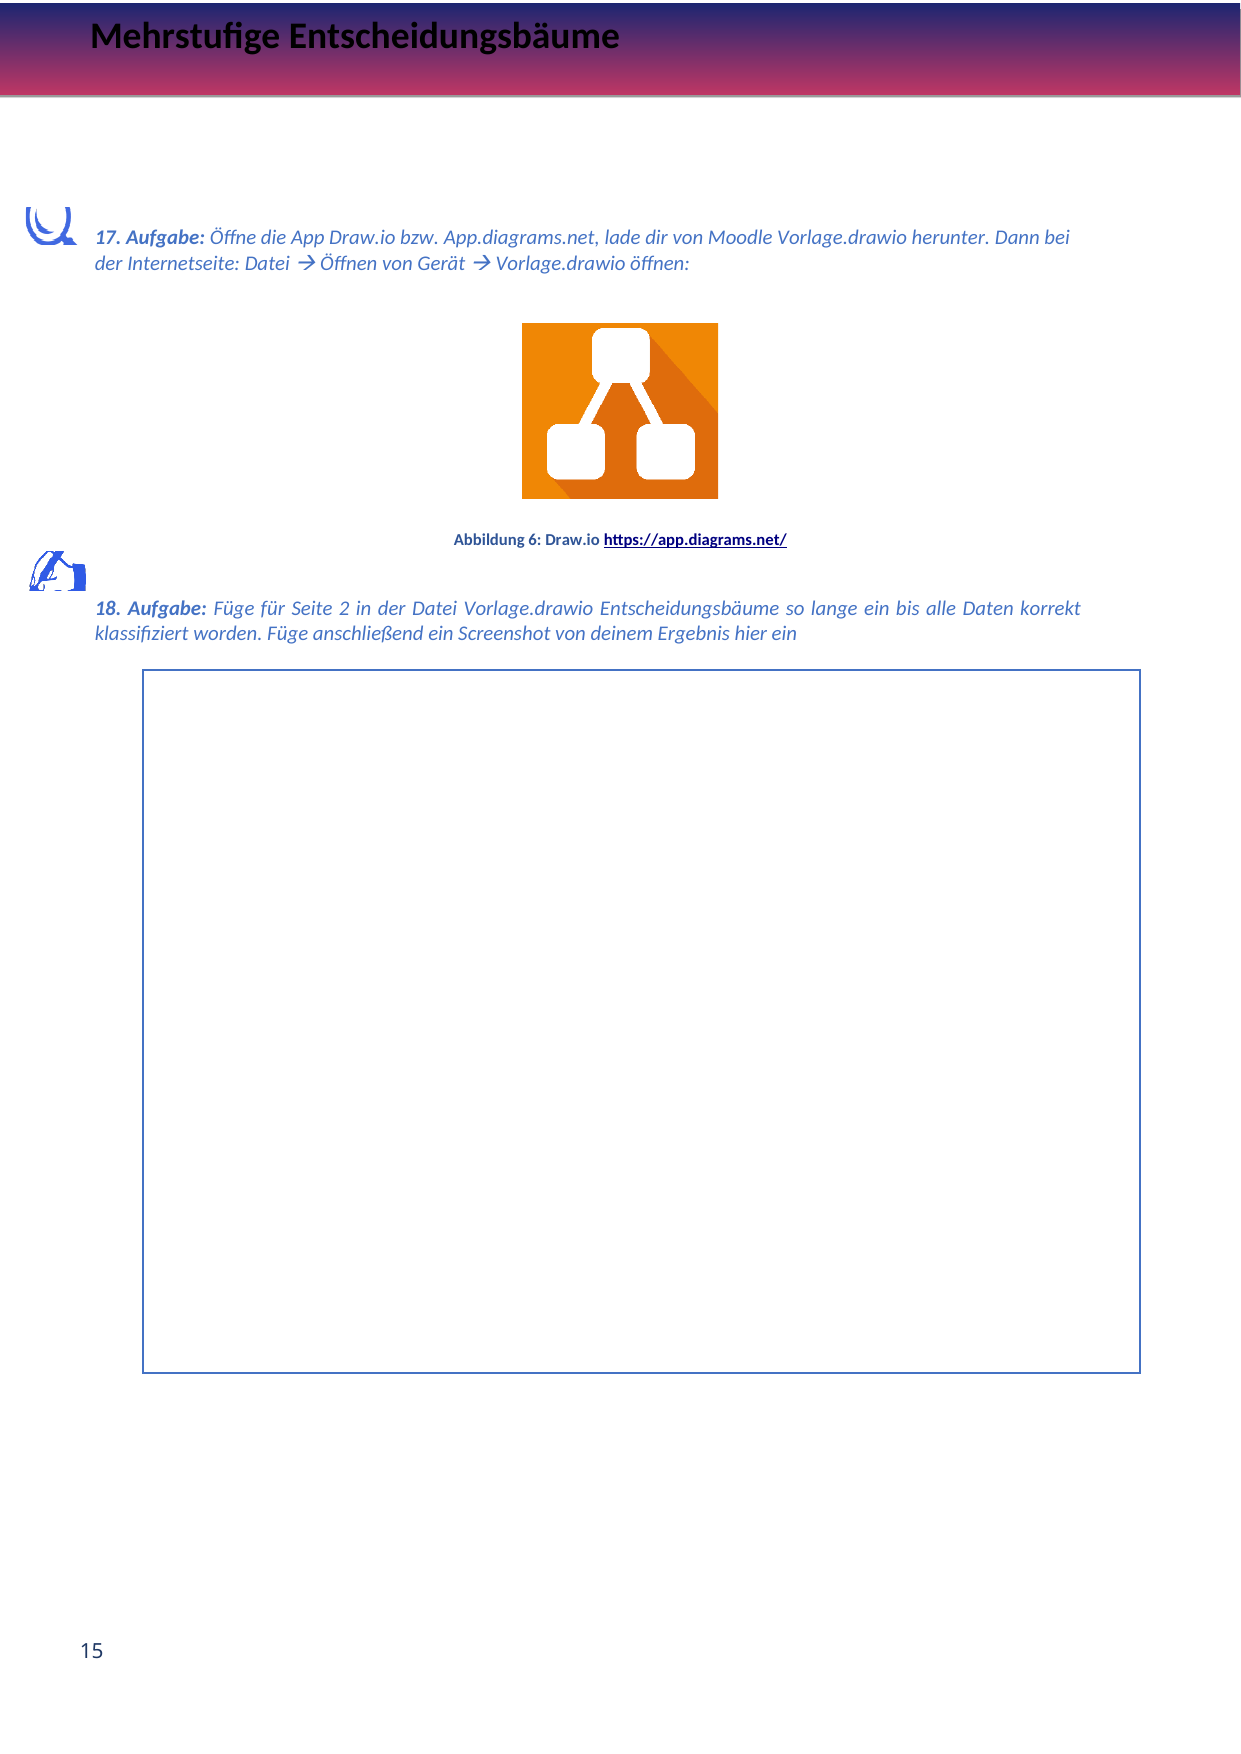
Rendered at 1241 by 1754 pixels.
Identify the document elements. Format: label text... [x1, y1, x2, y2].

text Abbildung 6: Draw.io https://app.diagrams.net/ [94, 530, 1146, 550]
text 17. Aufgabe: Öffne die App Draw.io bzw. App.diagrams.net, lade dir von Moodle Vorlage.drawio herunter. Dann bei der Internetseite: Datei  Öffnen von Gerät  Vorlage.drawio öffnen: [94, 224, 1086, 275]
text 18. Aufgabe: Füge für Seite 2 in der Datei Vorlage.drawio Entscheidungsbäume so lange ein bis alle Daten korrekt klassifiziert worden. Füge anschließend ein Screenshot von deinem Ergebnis hier ein [94, 595, 1086, 646]
